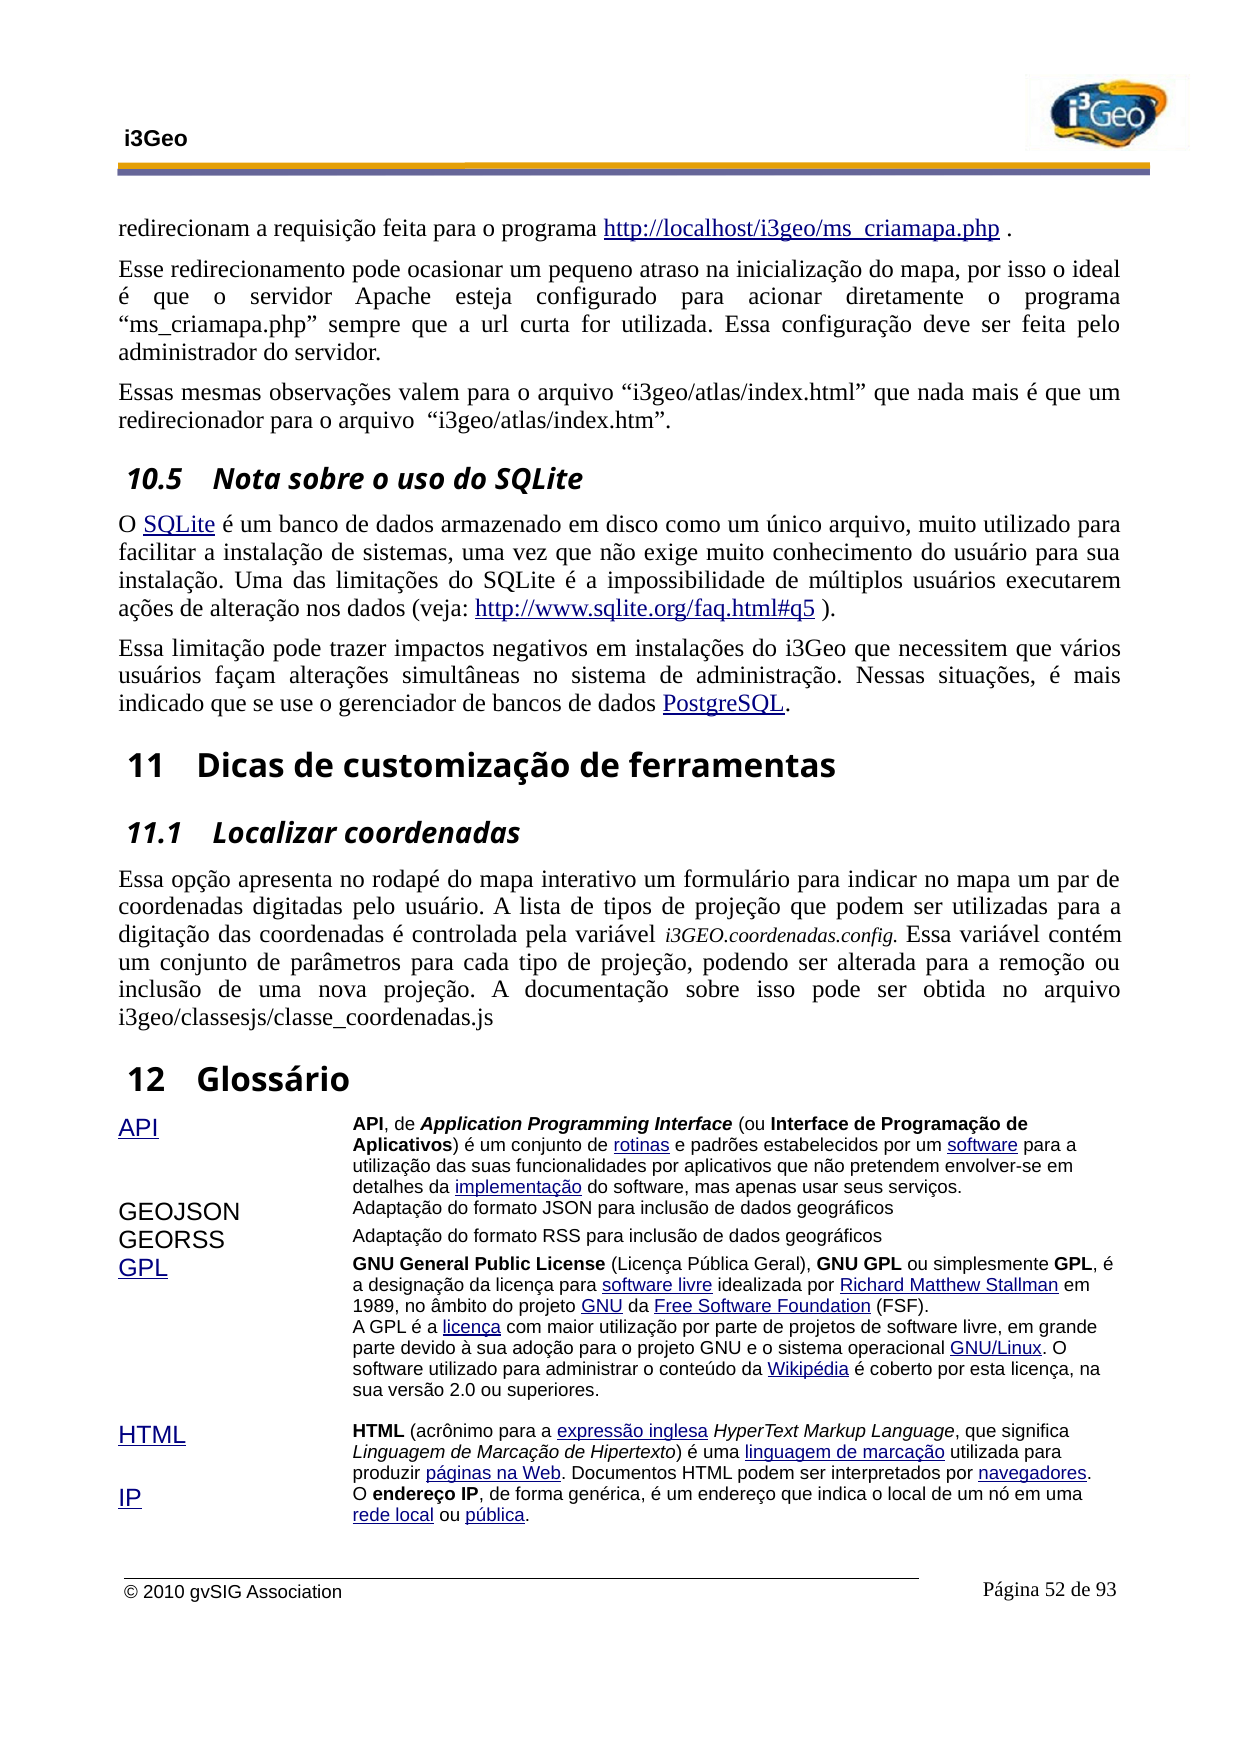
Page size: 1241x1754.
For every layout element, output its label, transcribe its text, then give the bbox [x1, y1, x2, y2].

table_cell Adaptação do formato RSS para inclusão de dados geográficos [353, 1226, 1123, 1253]
text Essa limitação pode trazer impactos negativos em instalações do i3Geo que necessitem que vários usuários façam alterações simultâneas no sistema de administração. Nessas situações, é mais indicado que se use o gerenciador de bancos de dados PostgreSQL. [118, 634, 1122, 717]
subtitle Nota sobre o uso do SQLite [118, 458, 1122, 498]
picture [1025, 74, 1191, 151]
table_cell HTML [118, 1421, 352, 1484]
table_cell Adaptação do formato JSON para inclusão de dados geográficos [353, 1198, 1123, 1226]
table_cell O endereço IP, de forma genérica, é um endereço que indica o local de um nó em uma rede local ou pública. [353, 1484, 1123, 1526]
subtitle Dicas de customização de ferramentas [118, 742, 1122, 787]
table_header API [118, 1114, 352, 1198]
table_cell GEOJSON [118, 1198, 352, 1226]
subtitle Localizar coordenadas [118, 812, 1122, 852]
subtitle Glossário [118, 1056, 1122, 1101]
text Esse redirecionamento pode ocasionar um pequeno atraso na inicialização do mapa, por isso o ideal é que o servidor Apache esteja configurado para acionar diretamente o programa “ms_criamapa.php” sempre que a url curta for utilizada. Essa configuração deve ser feita pelo administrador do servidor. [118, 255, 1122, 366]
text redirecionam a requisição feita para o programa http://localhost/i3geo/ms_criamapa.php . [118, 214, 1122, 242]
table_cell GEORSS [118, 1226, 352, 1253]
table_cell HTML (acrônimo para a expressão inglesa HyperText Markup Language, que significa Linguagem de Marcação de Hipertexto) é uma linguagem de marcação utilizada para produzir páginas na Web. Documentos HTML podem ser interpretados por navegadores. [353, 1421, 1123, 1484]
text O SQLite é um banco de dados armazenado em disco como um único arquivo, muito utilizado para facilitar a instalação de sistemas, uma vez que não exige muito conhecimento do usuário para sua instalação. Uma das limitações do SQLite é a impossibilidade de múltiplos usuários executarem ações de alteração nos dados (veja: http://www.sqlite.org/faq.html#q5 ). [118, 511, 1122, 621]
table_cell IP [118, 1484, 352, 1526]
table_cell GPL [118, 1254, 352, 1421]
text Essa opção apresenta no rodapé do mapa interativo um formulário para indicar no mapa um par de coordenadas digitadas pelo usuário. A lista de tipos de projeção que podem ser utilizadas para a digitação das coordenadas é controlada pela variável i3GEO.coordenadas.config. Essa variável contém um conjunto de parâmetros para cada tipo de projeção, podendo ser alterada para a remoção ou inclusão de uma nova projeção. A documentação sobre isso pode ser obtida no arquivo i3geo/classesjs/classe_coordenadas.js [118, 865, 1122, 1031]
text Essas mesmas observações valem para o arquivo “i3geo/atlas/index.html” que nada mais é que um redirecionador para o arquivo “i3geo/atlas/index.htm”. [118, 378, 1122, 433]
table_header API, de Application Programming Interface (ou Interface de Programação de Aplicativos) é um conjunto de rotinas e padrões estabelecidos por um software para a utilização das suas funcionalidades por aplicativos que não pretendem envolver-se em detalhes da implementação do software, mas apenas usar seus serviços. [353, 1114, 1123, 1198]
table_cell GNU General Public License (Licença Pública Geral), GNU GPL ou simplesmente GPL, é a designação da licença para software livre idealizada por Richard Matthew Stallman em 1989, no âmbito do projeto GNU da Free Software Foundation (FSF). A GPL é a licença com maior utilização por parte de projetos de software livre, em grande parte devido à sua adoção para o projeto GNU e o sistema operacional GNU/Linux. O software utilizado para administrar o conteúdo da Wikipédia é coberto por esta licença, na sua versão 2.0 ou superiores. [353, 1254, 1123, 1421]
